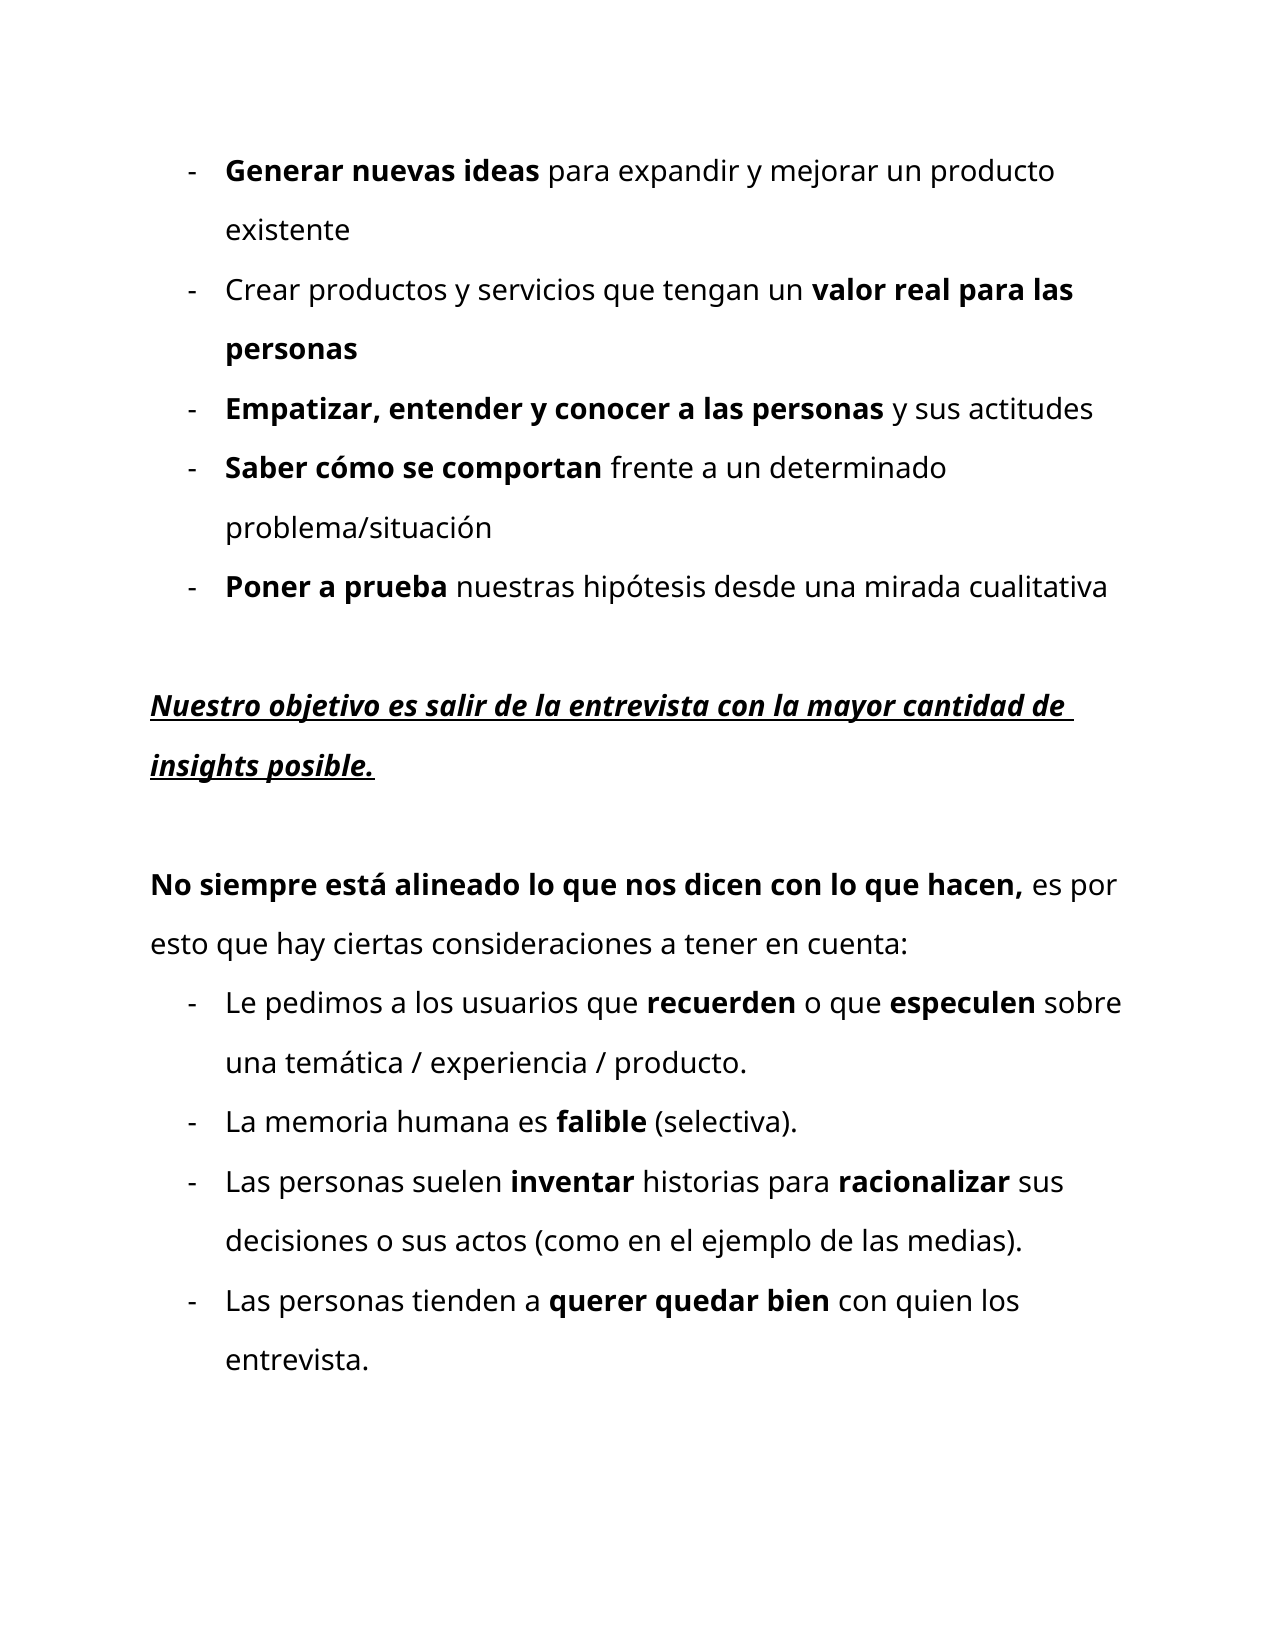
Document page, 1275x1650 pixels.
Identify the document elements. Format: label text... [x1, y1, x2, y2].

list Saber cómo se comportan frente a un determinado problema/situación [187, 447, 1125, 547]
list Las personas tienden a querer quedar bien con quien los entrevista. [187, 1280, 1125, 1379]
list La memoria humana es falible (selectiva). [187, 1102, 1125, 1141]
list Poner a prueba nuestras hipótesis desde una mirada cualitativa [187, 566, 1125, 606]
list Las personas suelen inventar historias para racionalizar sus decisiones o sus actos (como en el ejemplo de las medias). [187, 1161, 1125, 1260]
list Generar nuevas ideas para expandir y mejorar un producto existente [187, 150, 1125, 249]
list Le pedimos a los usuarios que recuerden o que especulen sobre una temática / experiencia / producto. [187, 983, 1125, 1082]
text Nuestro objetivo es salir de la entrevista con la mayor cantidad de insights posible. [150, 685, 1125, 784]
text No siempre está alineado lo que nos dicen con lo que hacen, es por esto que hay ciertas consideraciones a tener en cuenta: [150, 864, 1125, 963]
list Empatizar, entender y conocer a las personas y sus actitudes [187, 388, 1125, 428]
list Crear productos y servicios que tengan un valor real para las personas [187, 269, 1125, 368]
